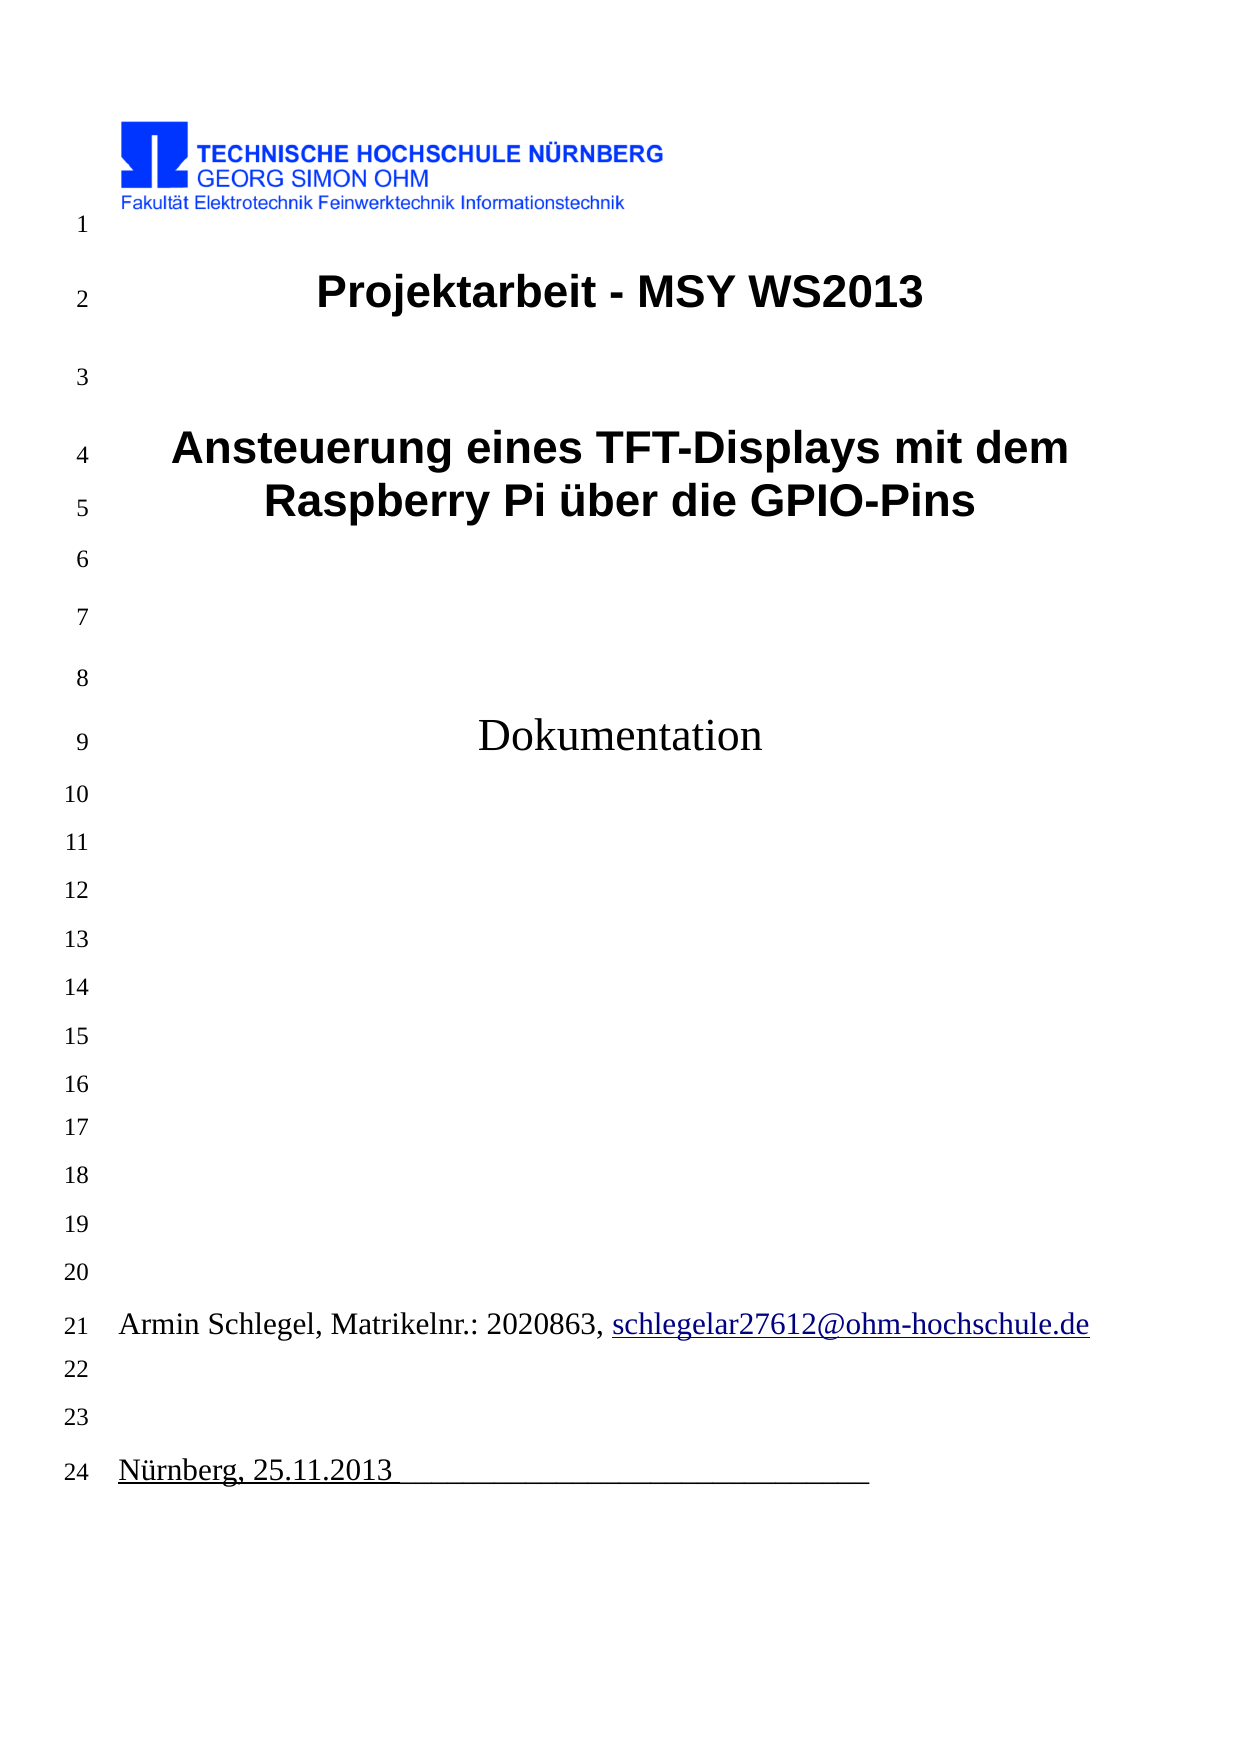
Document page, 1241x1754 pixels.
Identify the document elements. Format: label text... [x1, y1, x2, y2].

subtitle Projektarbeit - MSY WS2013 [118, 265, 1122, 318]
subtitle Armin Schlegel, Matrikelnr.: 2020863, schlegelar27612@ohm-hochschule.de [118, 1306, 1122, 1342]
subtitle Dokumentation [118, 708, 1122, 760]
subtitle Ansteuerung eines TFT-Displays mit dem Raspberry Pi über die GPIO-Pins [118, 420, 1122, 526]
picture [118, 118, 665, 212]
subtitle Nürnberg, 25.11.2013 ______________________________ [118, 1451, 1122, 1487]
